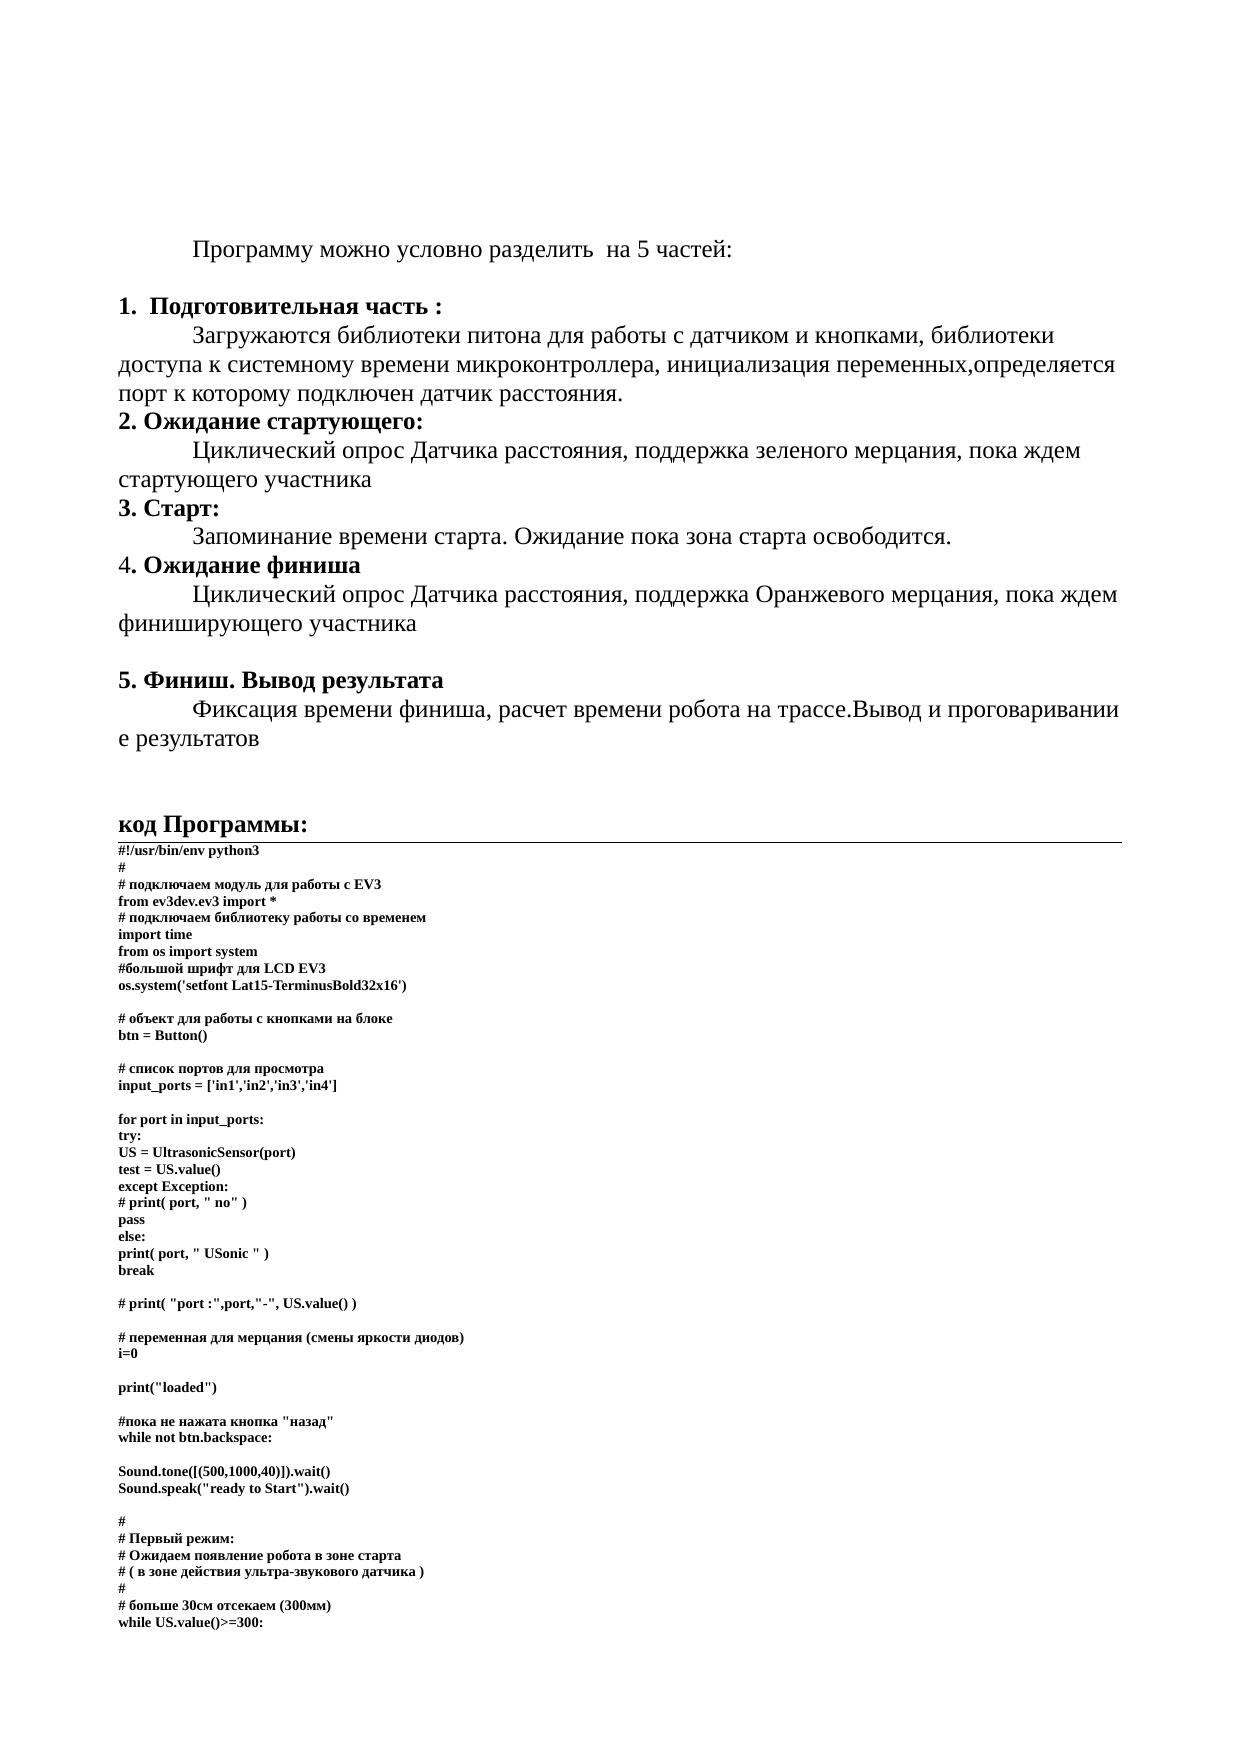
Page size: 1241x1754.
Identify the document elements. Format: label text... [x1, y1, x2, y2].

text Sound.tone([(500,1000,40)]).wait() [118, 1463, 1122, 1479]
text # ( в зоне действия ультра-звукового датчика ) [118, 1563, 1122, 1580]
text # [118, 1513, 1122, 1530]
text # переменная для мерцания (смены яркости диодов) [118, 1328, 1122, 1345]
text os.system('setfont Lat15-TerminusBold32x16') [118, 976, 1122, 993]
text i=0 [118, 1345, 1122, 1362]
text # [118, 1580, 1122, 1597]
text 3. Старт: [118, 493, 1122, 521]
text input_ports = ['in1','in2','in3','in4'] [118, 1077, 1122, 1094]
text 5. Финиш. Вывод результата [118, 665, 1122, 694]
text btn = Button() [118, 1027, 1122, 1043]
text from ev3dev.ev3 import * [118, 892, 1122, 909]
text while not btn.backspace: [118, 1429, 1122, 1446]
text print( port, " USonic " ) [118, 1244, 1122, 1261]
text # [118, 859, 1122, 876]
text #!/usr/bin/env python3 [118, 843, 1122, 859]
text # Ожидаем появление робота в зоне старта [118, 1546, 1122, 1563]
text Загружаются библиотеки питона для работы с датчиком и кнопками, библиотеки доступа к системному времени микроконтроллера, инициализация переменных,определяется порт к которому подключен датчик расстояния. [118, 320, 1122, 406]
text Циклический опрос Датчика расстояния, поддержка Оранжевого мерцания, пока ждем финиширующего участника [118, 579, 1122, 636]
text 4. Ожидание финиша [118, 550, 1122, 579]
text Фиксация времени финиша, расчет времени робота на трассе.Вывод и проговаривании е результатов [118, 694, 1122, 751]
text #пока не нажата кнопка "назад" [118, 1412, 1122, 1429]
text Программу можно условно разделить на 5 частей: [118, 234, 1122, 263]
text print("loaded") [118, 1379, 1122, 1396]
text US = UltrasonicSensor(port) [118, 1144, 1122, 1161]
text Запоминание времени старта. Ожидание пока зона старта освободится. [118, 521, 1122, 550]
text from os import system [118, 943, 1122, 959]
text for port in input_ports: [118, 1110, 1122, 1127]
text # print( port, " no" ) [118, 1194, 1122, 1211]
text except Exception: [118, 1177, 1122, 1194]
text 2. Ожидание стартующего: [118, 406, 1122, 435]
text код Программы: [118, 809, 1122, 842]
text #большой шрифт для LCD EV3 [118, 959, 1122, 976]
text Sound.speak("ready to Start").wait() [118, 1479, 1122, 1496]
text else: [118, 1228, 1122, 1244]
text try: [118, 1127, 1122, 1144]
text import time [118, 926, 1122, 943]
text Циклический опрос Датчика расстояния, поддержка зеленого мерцания, пока ждем стартующего участника [118, 435, 1122, 493]
text break [118, 1261, 1122, 1278]
text # объект для работы с кнопками на блоке [118, 1010, 1122, 1027]
text # подключаем библиотеку работы со временем [118, 909, 1122, 926]
text # подключаем модуль для работы с EV3 [118, 876, 1122, 892]
text pass [118, 1211, 1122, 1228]
text # бопьше 30см отсекаем (300мм) [118, 1597, 1122, 1613]
text test = US.value() [118, 1161, 1122, 1177]
text # Первый режим: [118, 1530, 1122, 1546]
text while US.value()>=300: [118, 1613, 1122, 1630]
text # список портов для просмотра [118, 1060, 1122, 1077]
text 1. Подготовительная часть : [118, 291, 1122, 320]
text # print( "port :",port,"-", US.value() ) [118, 1295, 1122, 1312]
